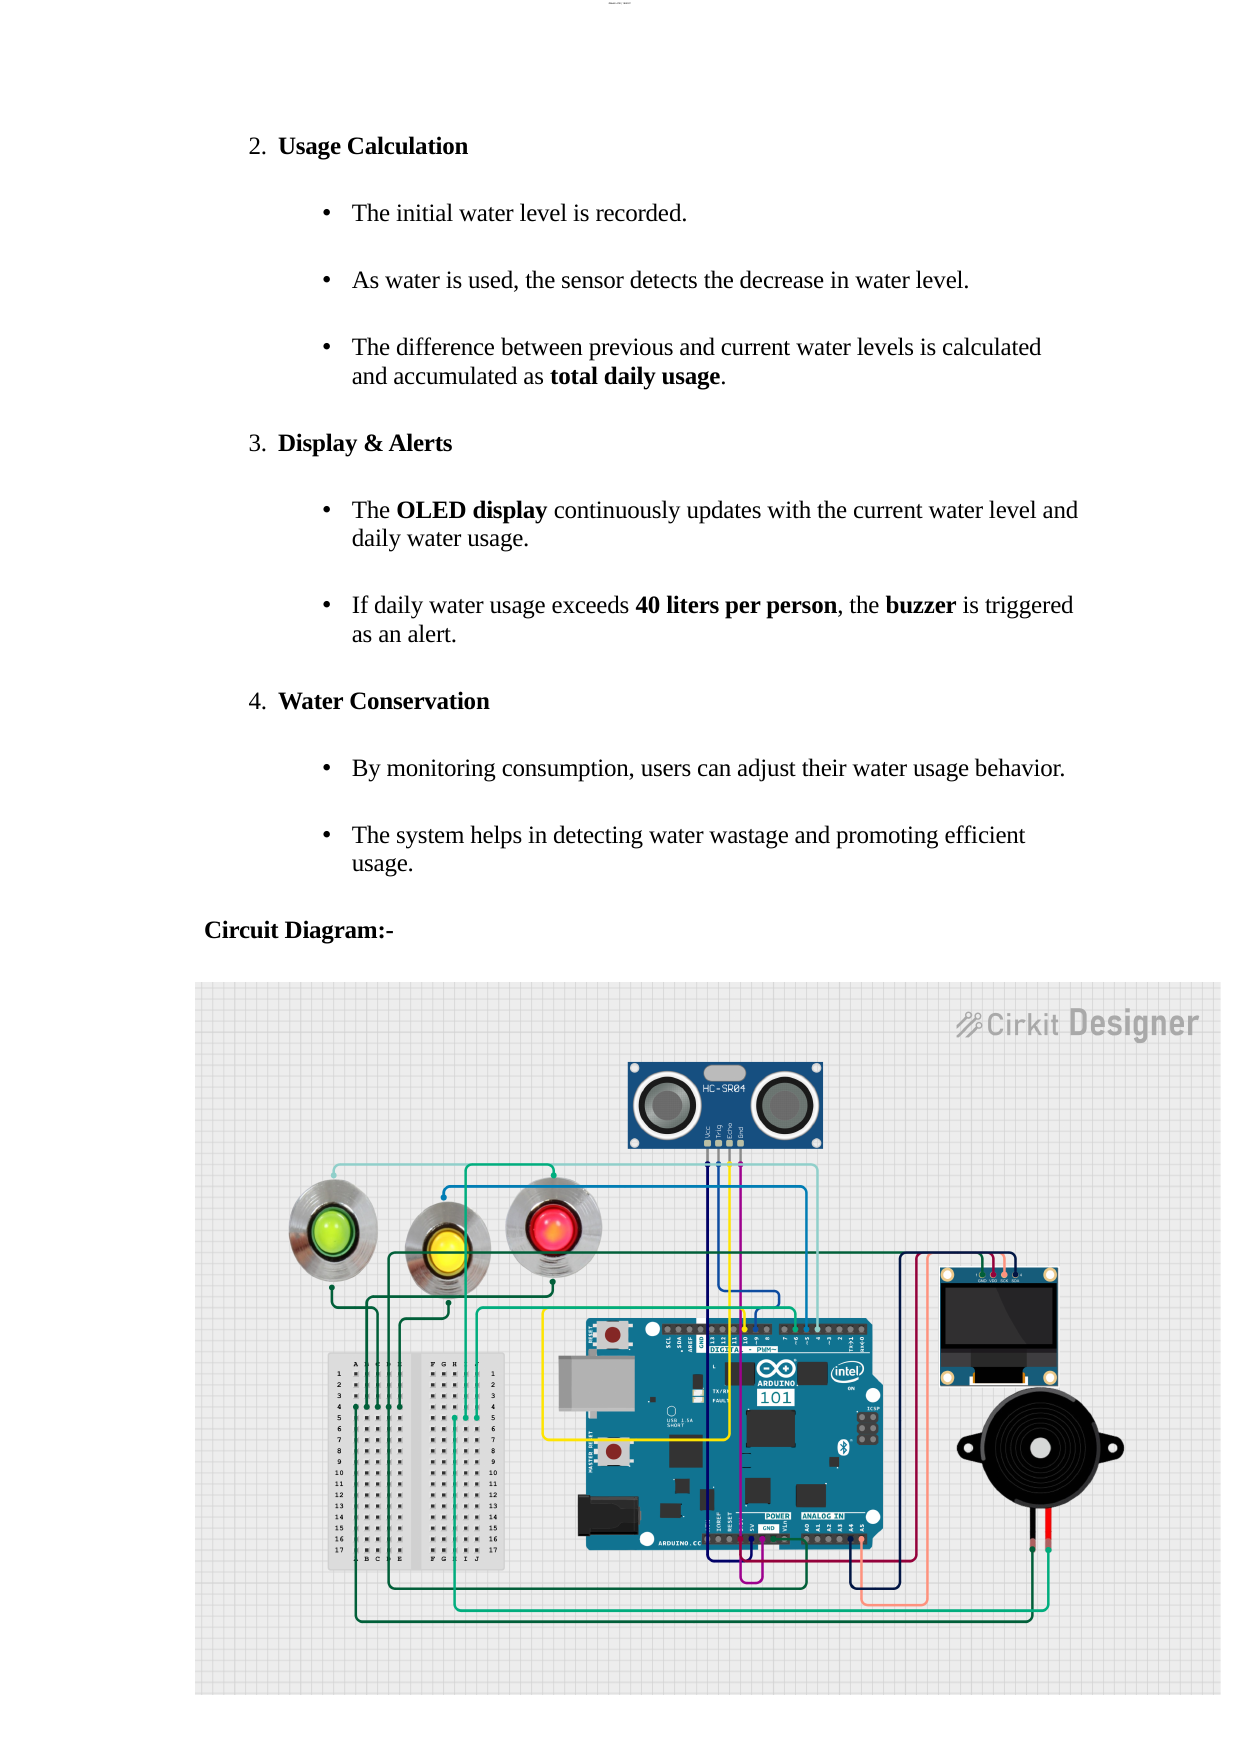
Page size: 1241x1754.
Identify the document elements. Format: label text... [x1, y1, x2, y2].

list The OLED display continuously updates with the current water level and daily water usage. [322, 495, 1080, 552]
picture [195, 982, 1221, 1695]
list The system helps in detecting water wastage and promoting efficient usage. [322, 820, 1080, 878]
list Display & Alerts [248, 428, 1080, 457]
list If daily water usage exceeds 40 liters per person, the buzzer is triggered as an alert. [322, 591, 1080, 648]
list As water is used, the sensor detects the decrease in water level. [322, 266, 1080, 294]
list The difference between previous and current water levels is calculated and accumulated as total daily usage. [322, 332, 1080, 390]
list By monitoring consumption, users can adjust their water usage behavior. [322, 753, 1080, 782]
list Usage Calculation [248, 132, 1080, 160]
list The initial water level is recorded. [322, 198, 1080, 227]
list Water Conservation [248, 686, 1080, 715]
text Circuit Diagram:- [204, 916, 1080, 944]
